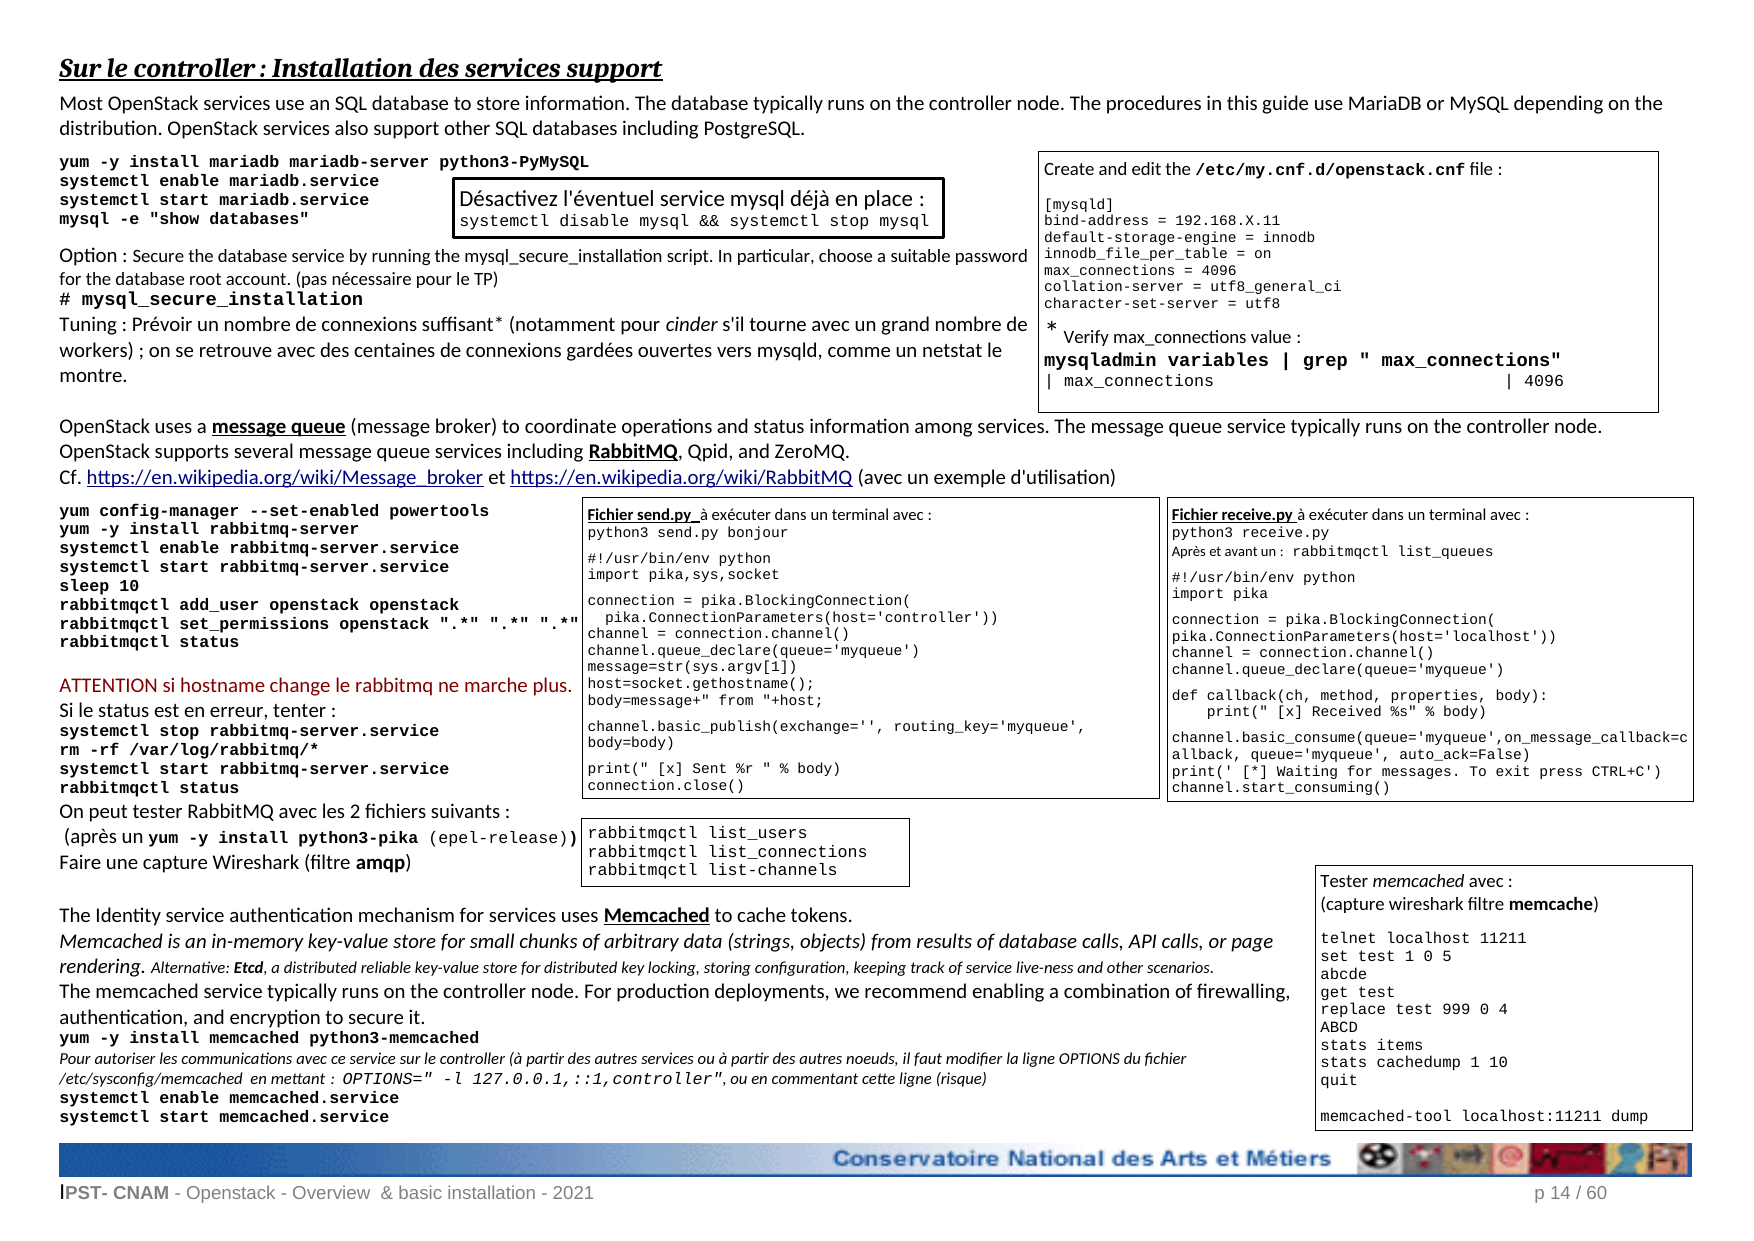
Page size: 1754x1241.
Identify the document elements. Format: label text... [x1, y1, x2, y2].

text systemctl start rabbitmq-server.service [583, 559, 1159, 577]
text systemctl start rabbitmq-server.service [59, 760, 582, 779]
text ATTENTION si hostname change le rabbitmq ne marche plus. [59, 672, 582, 697]
text yum -y install memcached python3-memcached [59, 1029, 1315, 1048]
text systemctl start mariadb.service [1659, 191, 1695, 210]
text rm -rf /var/log/rabbitmq/* [1168, 742, 1693, 760]
text systemctl start memcached.service [1316, 1109, 1692, 1127]
text rm -rf /var/log/rabbitmq/* [583, 742, 1159, 760]
text On peut tester RabbitMQ avec les 2 fichiers suivants : [59, 798, 1695, 823]
text Si le status est en erreur, tenter : [583, 697, 1159, 723]
text The Identity service authentication mechanism for services uses Memcached to cache tokens. [59, 902, 1315, 928]
text yum -y install memcached python3-memcached [1316, 1029, 1692, 1048]
text yum config-manager --set-enabled powertools [583, 502, 1159, 521]
text rabbitmqctl set_permissions openstack ".*" ".*" ".*" [1168, 615, 1693, 634]
text systemctl start rabbitmq-server.service [1168, 760, 1693, 779]
text sleep 10 [583, 577, 1159, 596]
text Pour autoriser les communications avec ce service sur le controller (à partir des autres services ou à partir des autres noeuds, il faut modifier la ligne OPTIONS du fichier /etc/sysconfig/memcached en mettant : OPTIONS=" -l 127.0.0.1,::1,controller", ou en commentant cette ligne (risque) [59, 1048, 1315, 1090]
text (après un yum -y install python3-pika (epel-release)) [582, 823, 909, 849]
text mysql -e "show databases" [1039, 210, 1658, 229]
text yum config-manager --set-enabled powertools [1168, 502, 1693, 521]
text mysql -e "show databases" [455, 210, 942, 229]
text The memcached service typically runs on the controller node. For production deployments, we recommend enabling a combination of firewalling, authentication, and encryption to secure it. [1316, 979, 1692, 1029]
text systemctl start mariadb.service [1039, 191, 1658, 210]
subtitle Sur le controller : Installation des services support [59, 53, 1695, 84]
text (après un yum -y install python3-pika (epel-release)) [910, 823, 1695, 849]
text # mysql_secure_installation [1039, 290, 1658, 311]
text [1039, 173, 1658, 191]
text [1316, 1090, 1692, 1109]
text systemctl start rabbitmq-server.service [1168, 559, 1693, 577]
text Most OpenStack services use an SQL database to store information. The database typically runs on the controller node. The procedures in this guide use MariaDB or MySQL depending on the distribution. OpenStack services also support other SQL databases including PostgreSQL. [59, 90, 1695, 141]
text Tuning : Prévoir un nombre de connexions suffisant* (notamment pour cinder s'il tourne avec un grand nombre de workers) ; on se retrouve avec des centaines de connexions gardées ouvertes vers mysqld, comme un netstat le montre. [1039, 311, 1658, 388]
text sleep 10 [1168, 577, 1693, 596]
text (après un yum -y install python3-pika (epel-release)) [59, 823, 581, 849]
text [1659, 173, 1695, 191]
text sleep 10 [59, 577, 582, 596]
text Si le status est en erreur, tenter : [1168, 697, 1693, 723]
text Faire une capture Wireshark (filtre amqp) [59, 849, 581, 874]
text # mysql_secure_installation [1659, 290, 1695, 311]
text systemctl start mariadb.service [455, 191, 942, 210]
text systemctl start memcached.service [59, 1109, 1315, 1127]
text ATTENTION si hostname change le rabbitmq ne marche plus. [583, 672, 1159, 697]
text Faire une capture Wireshark (filtre amqp) [582, 849, 909, 874]
text rabbitmqctl status [583, 779, 1159, 798]
text rabbitmqctl status [59, 634, 582, 653]
text rabbitmqctl set_permissions openstack ".*" ".*" ".*" [59, 615, 582, 634]
text systemctl start mariadb.service [59, 191, 452, 210]
text rabbitmqctl set_permissions openstack ".*" ".*" ".*" [583, 615, 1159, 634]
text rabbitmqctl status [1168, 779, 1693, 798]
text mysql -e "show databases" [945, 210, 1038, 229]
text yum -y install rabbitmq-server [59, 521, 582, 540]
text systemctl stop rabbitmq-server.service [583, 723, 1159, 742]
text systemctl enable mariadb.service [59, 173, 1038, 191]
text yum config-manager --set-enabled powertools [59, 502, 582, 521]
text systemctl start rabbitmq-server.service [59, 559, 582, 577]
text rabbitmqctl add_user openstack openstack [583, 596, 1159, 615]
text Faire une capture Wireshark (filtre amqp) [910, 849, 1695, 874]
text Tuning : Prévoir un nombre de connexions suffisant* (notamment pour cinder s'il tourne avec un grand nombre de workers) ; on se retrouve avec des centaines de connexions gardées ouvertes vers mysqld, comme un netstat le montre. [59, 311, 1038, 388]
text systemctl stop rabbitmq-server.service [59, 723, 582, 742]
text Pour autoriser les communications avec ce service sur le controller (à partir des autres services ou à partir des autres noeuds, il faut modifier la ligne OPTIONS du fichier /etc/sysconfig/memcached en mettant : OPTIONS=" -l 127.0.0.1,::1,controller", ou en commentant cette ligne (risque) [1316, 1048, 1692, 1090]
text rabbitmqctl add_user openstack openstack [1168, 596, 1693, 615]
text Memcached is an in-memory key-value store for small chunks of arbitrary data (strings, objects) from results of database calls, API calls, or page rendering. Alternative: Etcd, a distributed reliable key-value store for distributed key locking, storing configuration, keeping track of service live-ness and other scenarios. [59, 928, 1315, 979]
text rabbitmqctl status [583, 634, 1159, 653]
text systemctl stop rabbitmq-server.service [1168, 723, 1693, 742]
text systemctl enable memcached.service [59, 1090, 1315, 1109]
text The Identity service authentication mechanism for services uses Memcached to cache tokens. [1316, 902, 1692, 928]
text The memcached service typically runs on the controller node. For production deployments, we recommend enabling a combination of firewalling, authentication, and encryption to secure it. [59, 979, 1315, 1029]
text yum -y install mariadb mariadb-server python3-PyMySQL [1039, 154, 1658, 173]
text OpenStack uses a message queue (message broker) to coordinate operations and status information among services. The message queue service typically runs on the controller node. OpenStack supports several message queue services including RabbitMQ, Qpid, and ZeroMQ. [59, 413, 1695, 464]
text Cf. https://en.wikipedia.org/wiki/Message_broker et https://en.wikipedia.org/wiki/RabbitMQ (avec un exemple d'utilisation) [59, 464, 1695, 489]
text systemctl start rabbitmq-server.service [583, 760, 1159, 779]
text yum -y install rabbitmq-server [583, 521, 1159, 540]
text Option : Secure the database service by running the mysql_secure_installation script. In particular, choose a suitable password for the database root account. (pas nécessaire pour le TP) [59, 242, 1038, 290]
text Memcached is an in-memory key-value store for small chunks of arbitrary data (strings, objects) from results of database calls, API calls, or page rendering. Alternative: Etcd, a distributed reliable key-value store for distributed key locking, storing configuration, keeping track of service live-ness and other scenarios. [1316, 928, 1692, 979]
text yum -y install rabbitmq-server [1168, 521, 1693, 540]
text rm -rf /var/log/rabbitmq/* [59, 742, 582, 760]
text systemctl enable rabbitmq-server.service [583, 540, 1159, 559]
text Option : Secure the database service by running the mysql_secure_installation script. In particular, choose a suitable password for the database root account. (pas nécessaire pour le TP) [1039, 242, 1658, 290]
text systemctl start mariadb.service [945, 191, 1038, 210]
text mysql -e "show databases" [59, 210, 452, 229]
text rabbitmqctl status [59, 779, 582, 798]
text rabbitmqctl status [1168, 634, 1693, 653]
text Faire une capture Wireshark (filtre amqp) [1316, 866, 1692, 874]
text yum -y install mariadb mariadb-server python3-PyMySQL [59, 154, 1038, 173]
text systemctl enable rabbitmq-server.service [59, 540, 582, 559]
text ATTENTION si hostname change le rabbitmq ne marche plus. [1168, 672, 1693, 697]
text mysql -e "show databases" [1659, 210, 1695, 229]
text # mysql_secure_installation [59, 290, 1038, 311]
text Si le status est en erreur, tenter : [59, 697, 582, 723]
text rabbitmqctl add_user openstack openstack [59, 596, 582, 615]
text systemctl enable rabbitmq-server.service [1168, 540, 1693, 559]
